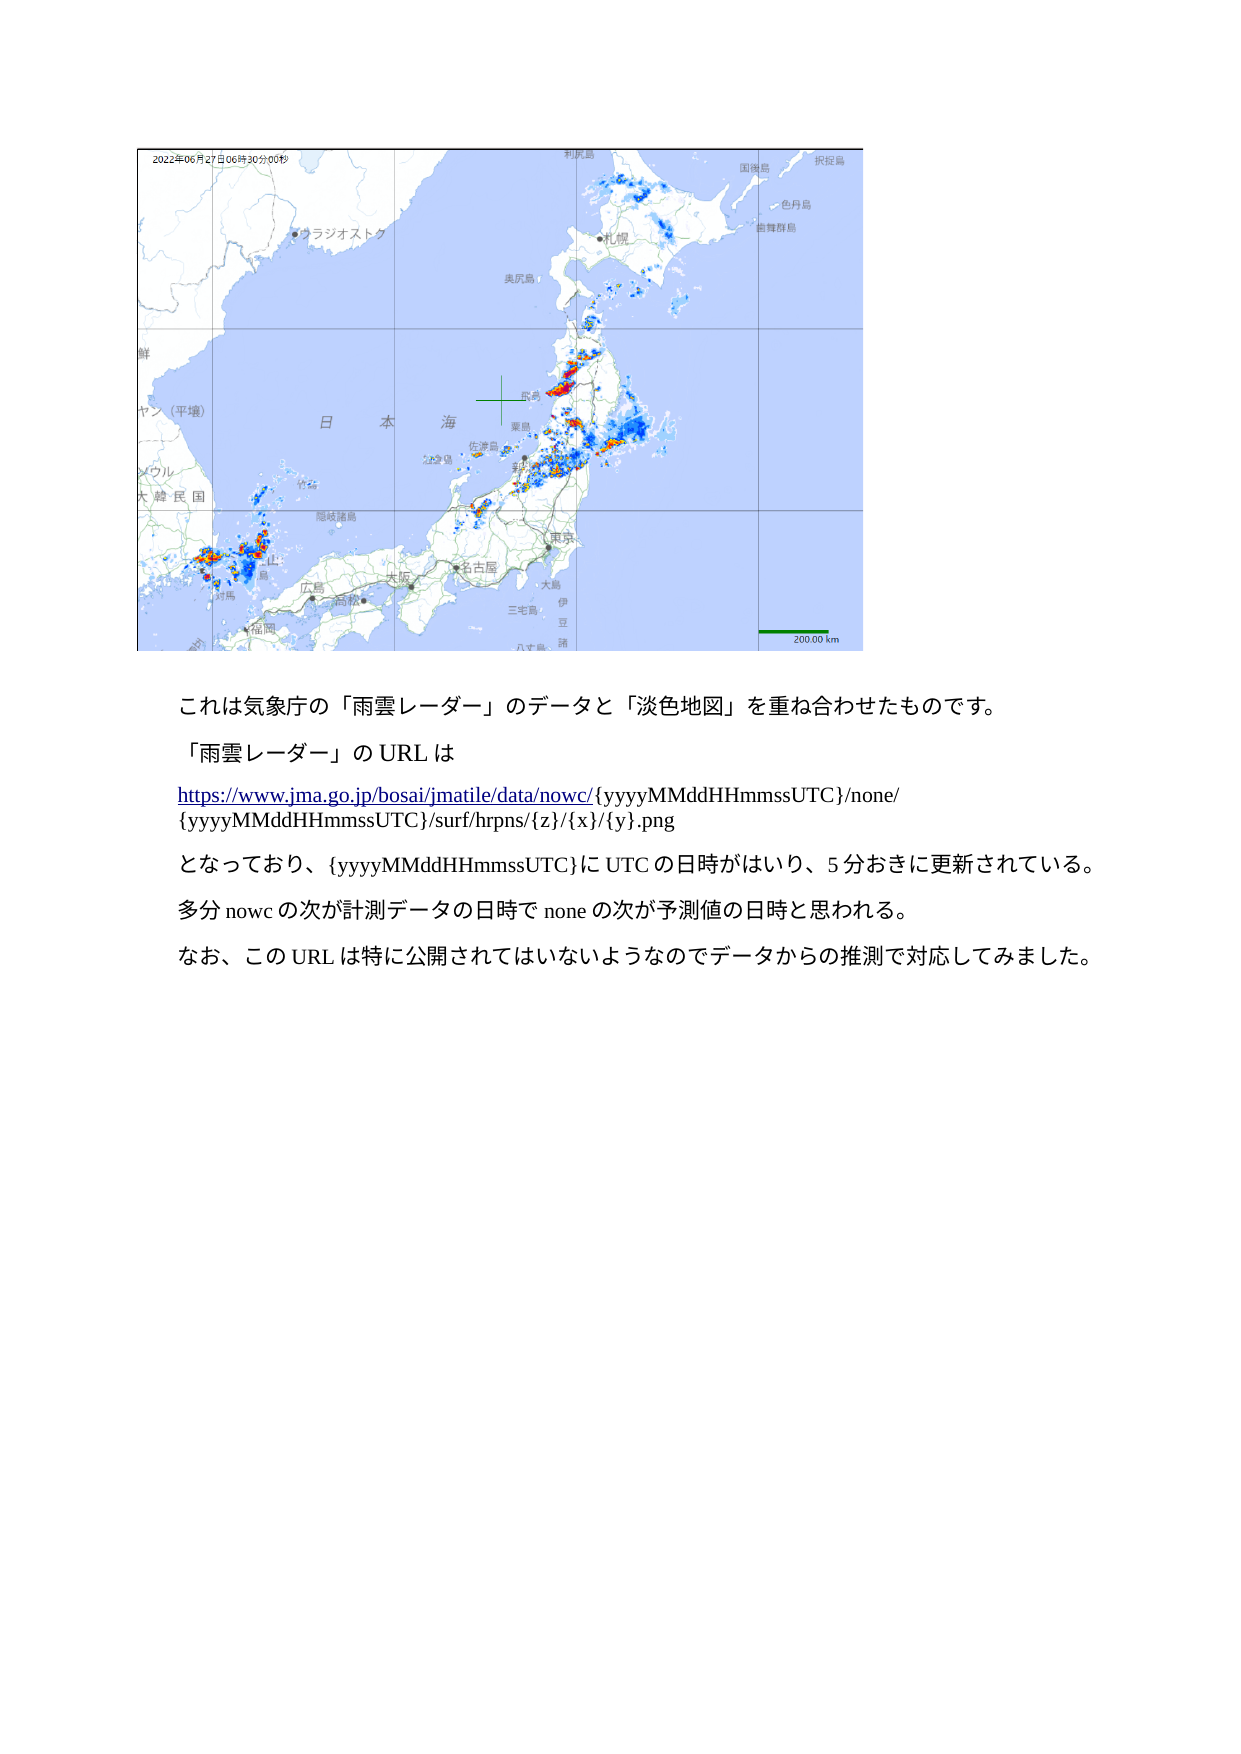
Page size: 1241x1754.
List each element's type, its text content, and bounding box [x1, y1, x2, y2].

text https://www.jma.go.jp/bosai/jmatile/data/nowc/{yyyyMMddHHmmssUTC}/none/{yyyyMMddHHmmssUTC}/surf/hrpns/{z}/{x}/{y}.png [177, 782, 1122, 832]
text なお、このURLは特に公開されてはいないようなのでデータからの推測で対応してみました。 [177, 939, 1122, 971]
text これは気象庁の「雨雲レーダー」のデータと「淡色地図」を重ね合わせたものです。 [177, 689, 1122, 721]
text 多分nowcの次が計測データの日時でnoneの次が予測値の日時と思われる。 [177, 893, 1122, 925]
picture [136, 147, 864, 651]
text となっており、{yyyyMMddHHmmssUTC}にUTCの日時がはいり、5分おきに更新されている。 [177, 847, 1122, 878]
text 「雨雲レーダー」のURLは [177, 736, 1122, 767]
